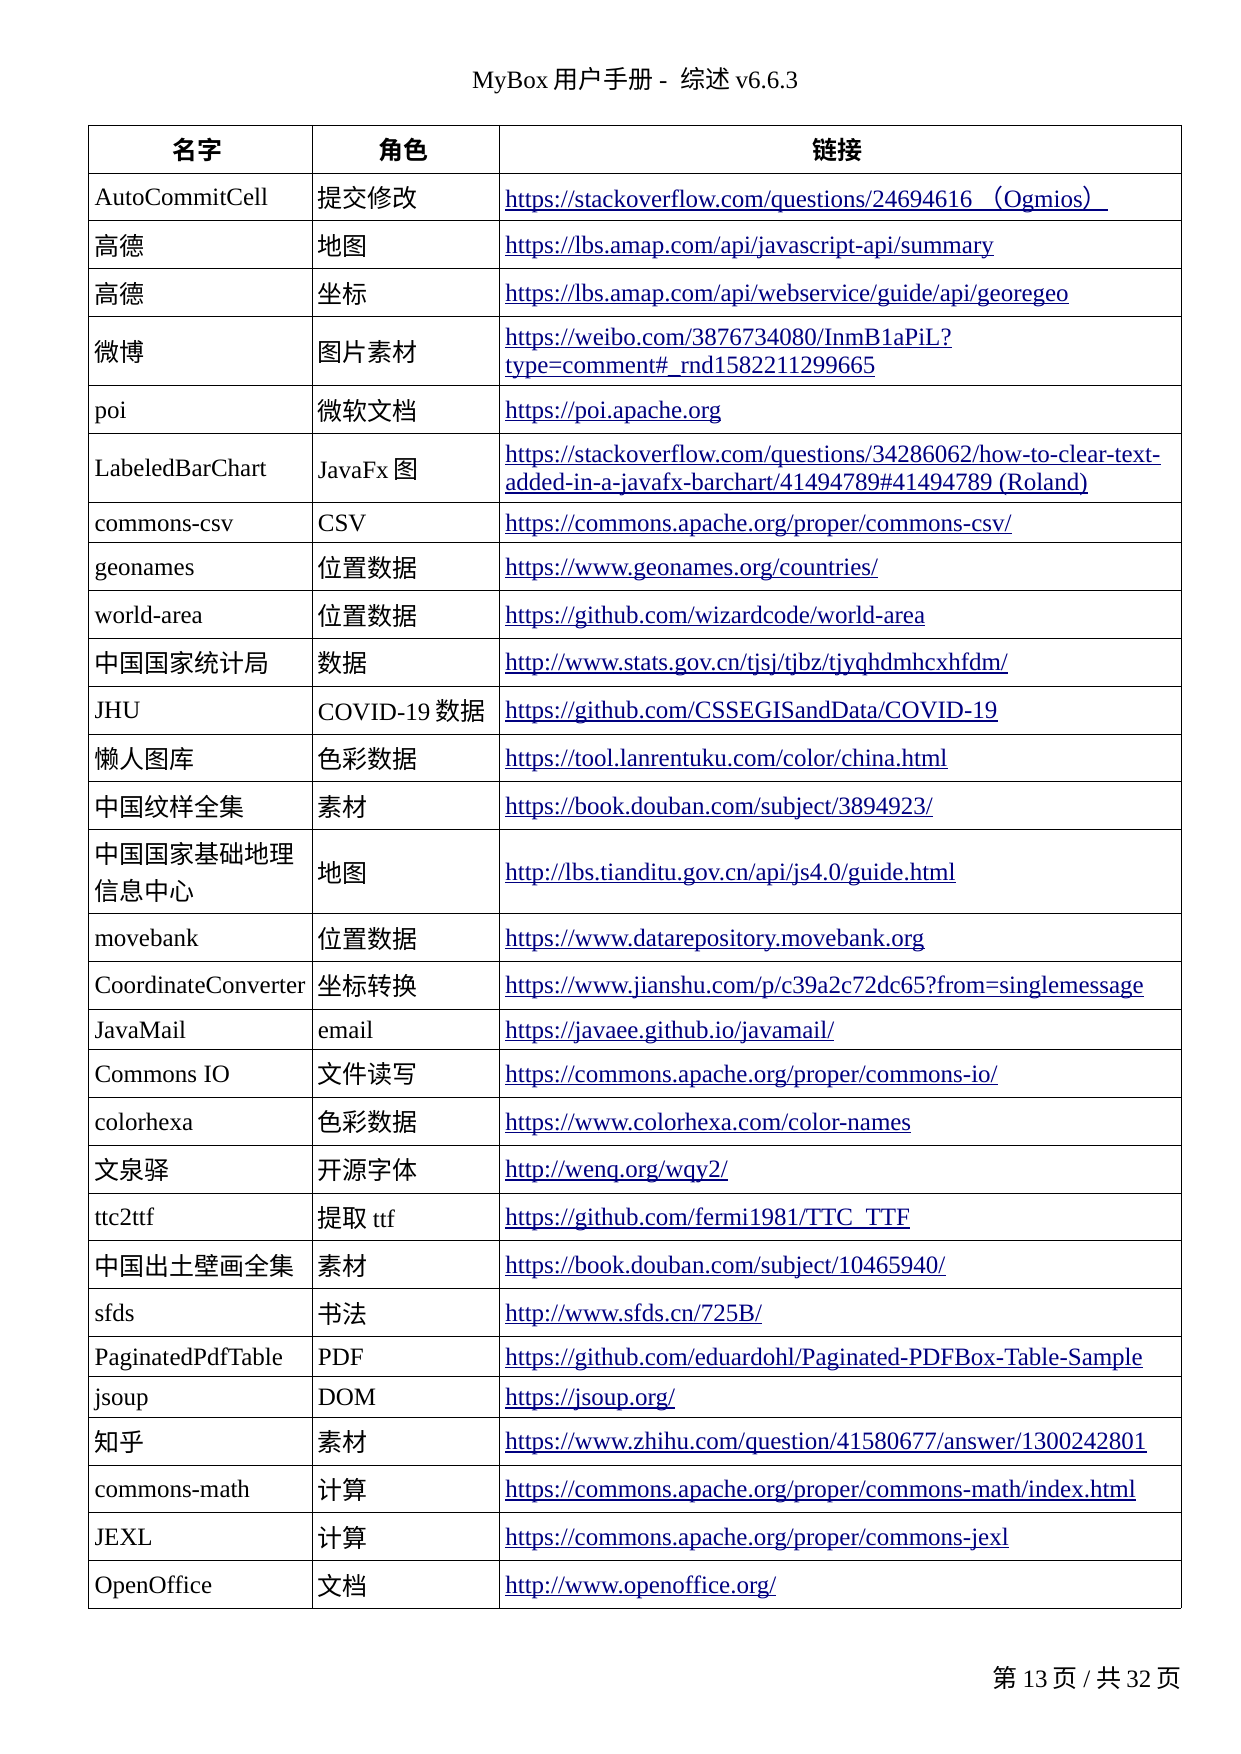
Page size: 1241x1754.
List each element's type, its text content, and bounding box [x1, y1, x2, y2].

table_cell https://stackoverflow.com/questions/24694616 （Ogmios） [500, 174, 1181, 220]
table_cell 微软文档 [313, 386, 499, 433]
table_cell DOM [313, 1377, 499, 1417]
table_cell 色彩数据 [313, 735, 499, 781]
table_header 角色 [313, 126, 499, 173]
table_cell jsoup [89, 1377, 312, 1417]
table_cell https://commons.apache.org/proper/commons-jexl [500, 1513, 1181, 1560]
table_cell 文泉驿 [89, 1146, 312, 1193]
table_cell http://www.stats.gov.cn/tjsj/tjbz/tjyqhdmhcxhfdm/ [500, 639, 1181, 686]
table_cell 位置数据 [313, 591, 499, 638]
table_cell movebank [89, 914, 312, 961]
table_cell 高德 [89, 269, 312, 316]
table_cell AutoCommitCell [89, 174, 312, 220]
table_cell ttc2ttf [89, 1194, 312, 1240]
table_cell JavaMail [89, 1010, 312, 1049]
table_cell email [313, 1010, 499, 1049]
table_cell 素材 [313, 1241, 499, 1288]
table_cell 坐标转换 [313, 962, 499, 1009]
table_cell Commons IO [89, 1050, 312, 1097]
table_cell https://lbs.amap.com/api/webservice/guide/api/georegeo [500, 269, 1181, 316]
table_cell https://stackoverflow.com/questions/34286062/how-to-clear-text-added-in-a-javafx-barchart/41494789#41494789 (Roland) [500, 434, 1181, 502]
table_cell 高德 [89, 221, 312, 268]
table_cell 色彩数据 [313, 1098, 499, 1145]
table_cell geonames [89, 543, 312, 590]
table_cell 中国纹样全集 [89, 782, 312, 829]
table_cell 地图 [313, 221, 499, 268]
table_cell https://poi.apache.org [500, 386, 1181, 433]
table_cell http://lbs.tianditu.gov.cn/api/js4.0/guide.html [500, 830, 1181, 913]
table_cell JEXL [89, 1513, 312, 1560]
table_cell https://jsoup.org/ [500, 1377, 1181, 1417]
table_cell world-area [89, 591, 312, 638]
table_cell 开源字体 [313, 1146, 499, 1193]
table_cell https://commons.apache.org/proper/commons-math/index.html [500, 1466, 1181, 1512]
table_cell https://book.douban.com/subject/3894923/ [500, 782, 1181, 829]
table_cell https://github.com/eduardohl/Paginated-PDFBox-Table-Sample [500, 1337, 1181, 1376]
table_cell 素材 [313, 1418, 499, 1464]
table_cell 数据 [313, 639, 499, 686]
table_cell https://lbs.amap.com/api/javascript-api/summary [500, 221, 1181, 268]
table_cell JavaFx图 [313, 434, 499, 502]
table_cell CoordinateConverter [89, 962, 312, 1009]
table_cell http://www.sfds.cn/725B/ [500, 1289, 1181, 1336]
table_cell 提取ttf [313, 1194, 499, 1240]
table_cell https://github.com/fermi1981/TTC_TTF [500, 1194, 1181, 1240]
table_cell http://www.openoffice.org/ [500, 1561, 1181, 1608]
table_cell 位置数据 [313, 914, 499, 961]
table_header 链接 [500, 126, 1181, 173]
table_cell JHU [89, 687, 312, 733]
table_cell 计算 [313, 1466, 499, 1512]
table_cell CSV [313, 503, 499, 542]
table_cell COVID-19数据 [313, 687, 499, 733]
table_cell https://github.com/CSSEGISandData/COVID-19 [500, 687, 1181, 733]
table_cell https://www.jianshu.com/p/c39a2c72dc65?from=singlemessage [500, 962, 1181, 1009]
table_cell https://tool.lanrentuku.com/color/china.html [500, 735, 1181, 781]
table_cell 书法 [313, 1289, 499, 1336]
table_cell 坐标 [313, 269, 499, 316]
table_cell https://book.douban.com/subject/10465940/ [500, 1241, 1181, 1288]
table_cell https://commons.apache.org/proper/commons-csv/ [500, 503, 1181, 542]
table_cell commons-math [89, 1466, 312, 1512]
table_cell 知乎 [89, 1418, 312, 1464]
table_cell https://github.com/wizardcode/world-area [500, 591, 1181, 638]
table_cell poi [89, 386, 312, 433]
table_cell 中国国家基础地理信息中心 [89, 830, 312, 913]
table_cell 提交修改 [313, 174, 499, 220]
table_cell commons-csv [89, 503, 312, 542]
table_cell 懒人图库 [89, 735, 312, 781]
table_cell OpenOffice [89, 1561, 312, 1608]
table_cell 素材 [313, 782, 499, 829]
table_cell 文档 [313, 1561, 499, 1608]
table_cell PDF [313, 1337, 499, 1376]
table_cell 计算 [313, 1513, 499, 1560]
table_cell https://www.colorhexa.com/color-names [500, 1098, 1181, 1145]
table_cell https://www.zhihu.com/question/41580677/answer/1300242801 [500, 1418, 1181, 1464]
table_cell https://www.datarepository.movebank.org [500, 914, 1181, 961]
table_cell https://www.geonames.org/countries/ [500, 543, 1181, 590]
table_cell 位置数据 [313, 543, 499, 590]
table_cell https://weibo.com/3876734080/InmB1aPiL?type=comment#_rnd1582211299665 [500, 317, 1181, 385]
table_cell sfds [89, 1289, 312, 1336]
table_cell https://javaee.github.io/javamail/ [500, 1010, 1181, 1049]
table_cell 图片素材 [313, 317, 499, 385]
table_cell 中国国家统计局 [89, 639, 312, 686]
table_cell 文件读写 [313, 1050, 499, 1097]
table_cell LabeledBarChart [89, 434, 312, 502]
table_header 名字 [89, 126, 312, 173]
table_cell 中国出土壁画全集 [89, 1241, 312, 1288]
table_cell colorhexa [89, 1098, 312, 1145]
table_cell 微博 [89, 317, 312, 385]
table_cell PaginatedPdfTable [89, 1337, 312, 1376]
table_cell 地图 [313, 830, 499, 913]
table_cell http://wenq.org/wqy2/ [500, 1146, 1181, 1193]
table_cell https://commons.apache.org/proper/commons-io/ [500, 1050, 1181, 1097]
